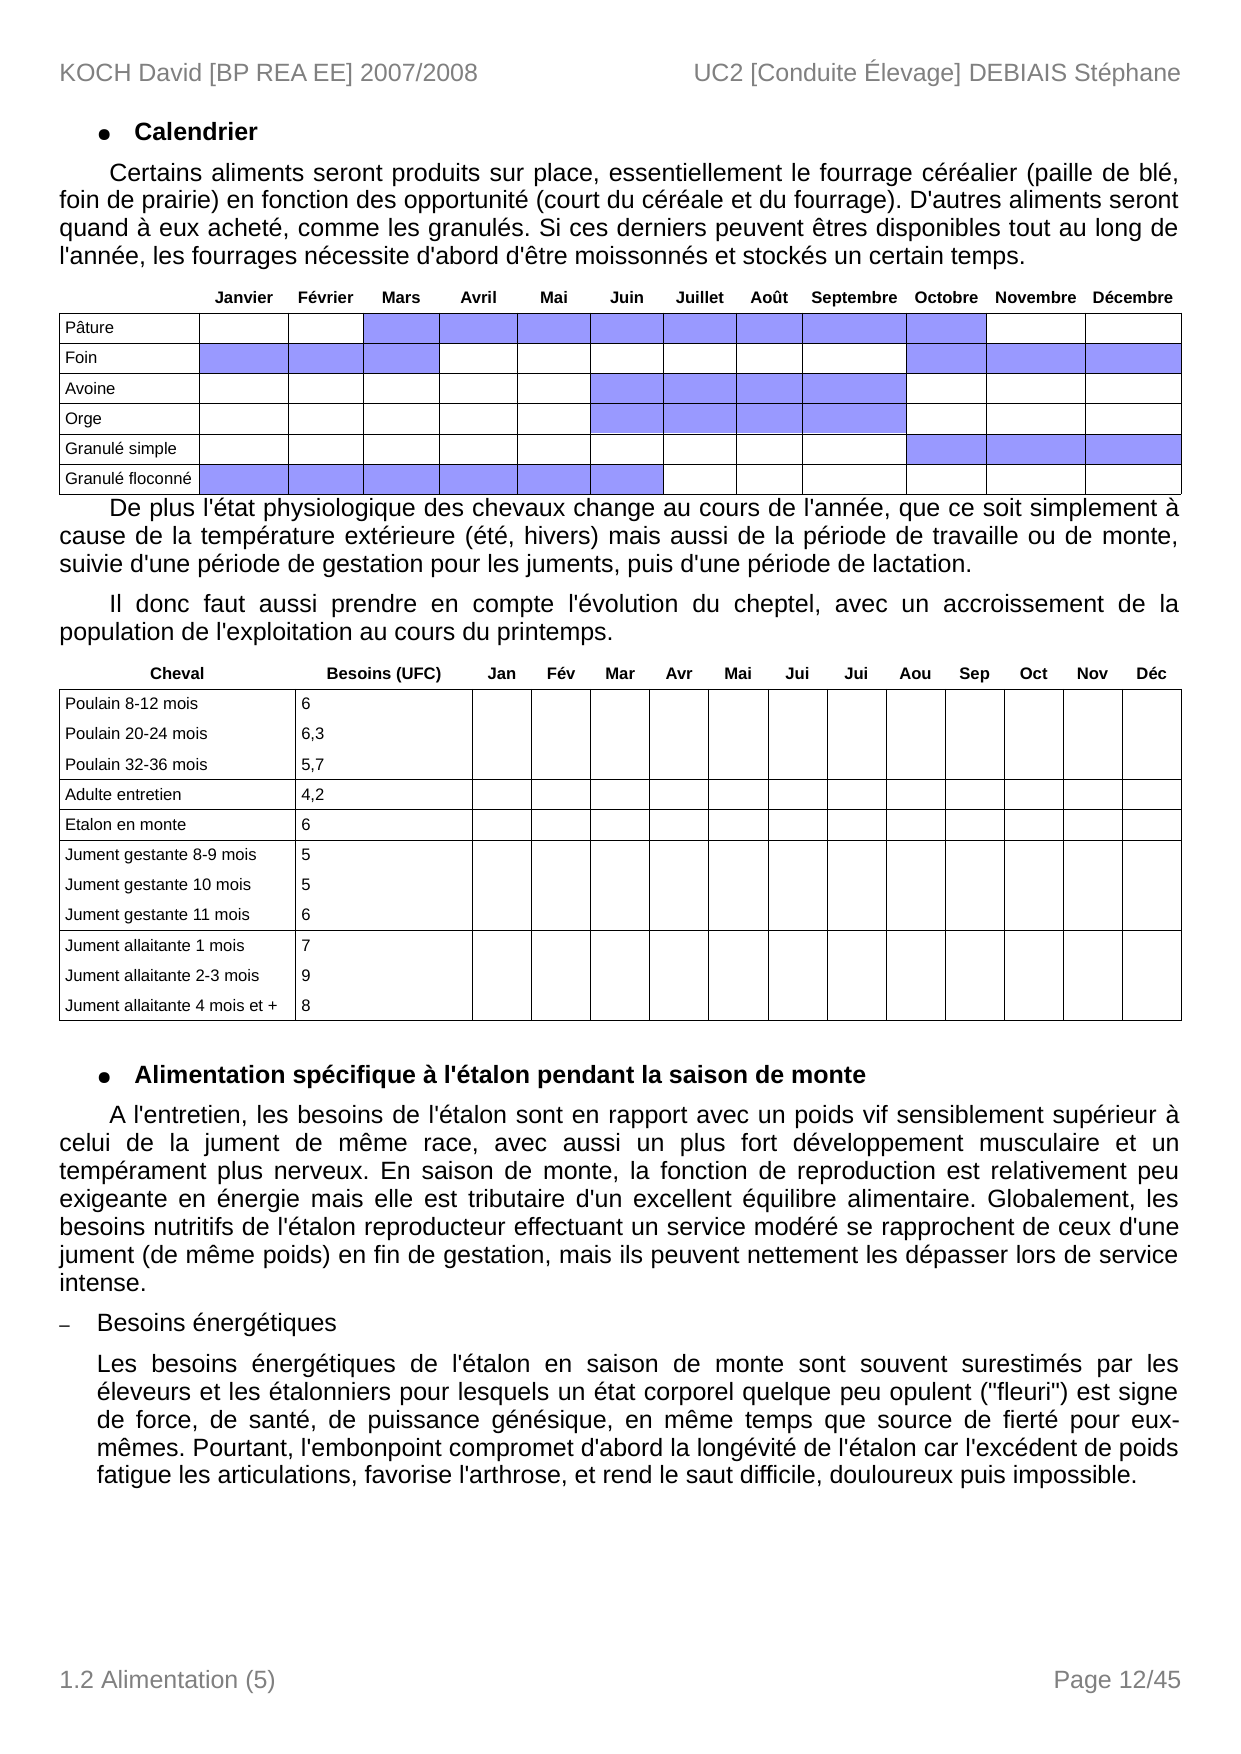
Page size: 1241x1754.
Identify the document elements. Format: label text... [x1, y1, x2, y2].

table_cell [946, 810, 1004, 839]
table_cell [709, 749, 768, 779]
table_cell [709, 960, 768, 990]
table_cell [769, 749, 827, 779]
table_header Avr [650, 659, 708, 689]
table_cell [440, 435, 517, 464]
table_cell [664, 314, 736, 343]
table_cell [709, 719, 768, 749]
table_cell [828, 990, 886, 1020]
table_cell [200, 344, 288, 373]
table_cell [828, 749, 886, 779]
table_cell [987, 435, 1085, 464]
table_cell [1064, 870, 1122, 900]
table_cell [518, 435, 590, 464]
table_cell [1064, 810, 1122, 839]
table_cell [440, 344, 517, 373]
table_cell [987, 314, 1085, 343]
table_cell [473, 749, 531, 779]
table_cell [1123, 841, 1181, 870]
table_cell [1064, 960, 1122, 990]
table_header Juin [590, 283, 663, 313]
table_header Jan [472, 659, 531, 689]
table_cell [769, 960, 827, 990]
table_cell [769, 990, 827, 1020]
table_cell [769, 690, 827, 719]
table_cell [709, 931, 768, 960]
table_cell Poulain 32-36 mois [60, 749, 295, 779]
table_cell [591, 719, 649, 749]
table_cell [987, 344, 1085, 373]
table_cell Jument allaitante 1 mois [60, 931, 295, 960]
table_cell [664, 404, 736, 433]
table_header Déc [1122, 659, 1181, 689]
text Certains aliments seront produits sur place, essentiellement le fourrage céréalier (paille de blé, foin de prairie) en fonction des opportunité (court du céréale et du fourrage). D'autres aliments seront quand à eux acheté, comme les granulés. Si ces derniers peuvent êtres disponibles tout au long de l'année, les fourrages nécessite d'abord d'être moissonnés et stockés un certain temps. [59, 158, 1181, 270]
table_cell Granulé floconné [60, 465, 199, 494]
table_cell [200, 465, 288, 494]
table_cell [650, 810, 708, 839]
table_cell [1123, 931, 1181, 960]
table_cell [907, 435, 986, 464]
table_cell [769, 931, 827, 960]
table_cell [591, 344, 663, 373]
table_cell [289, 435, 363, 464]
text Il donc faut aussi prendre en compte l'évolution du cheptel, avec un accroissement de la population de l'exploitation au cours du printemps. [59, 590, 1181, 646]
table_cell Etalon en monte [60, 810, 295, 839]
table_cell [591, 374, 663, 403]
table_cell [664, 344, 736, 373]
table_cell [289, 465, 363, 494]
table_cell [591, 404, 663, 433]
table_header Fév [531, 659, 590, 689]
table_cell [1086, 435, 1181, 464]
table_cell 5 [296, 870, 472, 900]
list Les besoins énergétiques de l'étalon en saison de monte sont souvent surestimés par les éleveurs et les étalonniers pour lesquels un état corporel quelque peu opulent ("fleuri") est signe de force, de santé, de puissance génésique, en même temps que source de fierté pour eux-mêmes. Pourtant, l'embonpoint compromet d'abord la longévité de l'étalon car l'excédent de poids fatigue les articulations, favorise l'arthrose, et rend le saut difficile, douloureux puis impossible. [59, 1350, 1181, 1489]
table_cell [591, 780, 649, 809]
table_cell [591, 690, 649, 719]
table_header Février [288, 283, 363, 313]
table_header Décembre [1085, 283, 1181, 313]
table_cell [1005, 870, 1063, 900]
table_cell [591, 870, 649, 900]
table_cell [887, 990, 945, 1020]
table_cell [473, 810, 531, 839]
table_cell [1086, 344, 1181, 373]
table_cell 7 [296, 931, 472, 960]
table_cell 6 [296, 900, 472, 930]
table_cell [200, 404, 288, 433]
table_cell [907, 374, 986, 403]
table_cell [946, 931, 1004, 960]
table_cell [289, 374, 363, 403]
table_cell Adulte entretien [60, 780, 295, 809]
table_cell [1123, 749, 1181, 779]
table_cell [907, 344, 986, 373]
table_cell [650, 990, 708, 1020]
table_cell [591, 931, 649, 960]
table_cell [1005, 780, 1063, 809]
list Alimentation spécifique à l'étalon pendant la saison de monte [97, 1061, 1181, 1089]
table_cell [518, 465, 590, 494]
table_cell [650, 960, 708, 990]
table_cell [709, 870, 768, 900]
table_cell [709, 690, 768, 719]
table_cell [1005, 900, 1063, 930]
table_cell [1005, 749, 1063, 779]
table_cell [907, 465, 986, 494]
table_cell [591, 841, 649, 870]
table_cell [289, 344, 363, 373]
table_cell [1005, 960, 1063, 990]
table_cell [946, 990, 1004, 1020]
table_cell [828, 780, 886, 809]
table_cell [1123, 690, 1181, 719]
table_cell [591, 960, 649, 990]
table_header Juillet [663, 283, 736, 313]
table_cell [664, 465, 736, 494]
table_cell Poulain 8-12 mois [60, 690, 295, 719]
table_cell [828, 900, 886, 930]
text De plus l'état physiologique des chevaux change au cours de l'année, que ce soit simplement à cause de la température extérieure (été, hivers) mais aussi de la période de travaille ou de monte, suivie d'une période de gestation pour les juments, puis d'une période de lactation. [59, 495, 1181, 578]
table_cell [803, 465, 906, 494]
table_cell [532, 990, 590, 1020]
table_cell [473, 870, 531, 900]
table_cell [769, 719, 827, 749]
table_cell [828, 841, 886, 870]
table_cell [591, 990, 649, 1020]
table_cell [1005, 719, 1063, 749]
table_cell [1005, 690, 1063, 719]
table_cell [1064, 690, 1122, 719]
table_cell Jument gestante 8-9 mois [60, 841, 295, 870]
table_cell [737, 374, 802, 403]
table_cell [828, 931, 886, 960]
table_cell [769, 870, 827, 900]
table_cell [1005, 990, 1063, 1020]
table_header Jui [827, 659, 886, 689]
table_cell [1123, 960, 1181, 990]
table_cell 4,2 [296, 780, 472, 809]
table_cell [887, 870, 945, 900]
table_cell [887, 719, 945, 749]
table_cell [709, 900, 768, 930]
table_cell [1123, 719, 1181, 749]
table_cell [364, 404, 439, 433]
table_cell [532, 841, 590, 870]
table_cell [737, 344, 802, 373]
table_cell 6 [296, 690, 472, 719]
table_cell [650, 719, 708, 749]
table_cell [887, 780, 945, 809]
table_cell [1123, 870, 1181, 900]
table_cell [440, 465, 517, 494]
table_cell [364, 465, 439, 494]
table_cell [946, 900, 1004, 930]
table_cell [828, 810, 886, 839]
table_cell [737, 314, 802, 343]
table_cell [473, 690, 531, 719]
list Calendrier [97, 118, 1181, 146]
table_cell [828, 960, 886, 990]
table_cell Pâture [60, 314, 199, 343]
table_cell [532, 690, 590, 719]
table_cell Granulé simple [60, 435, 199, 464]
table_cell [591, 435, 663, 464]
table_cell Jument gestante 11 mois [60, 900, 295, 930]
table_cell [473, 780, 531, 809]
table_cell [473, 931, 531, 960]
table_cell [289, 314, 363, 343]
table_cell [518, 344, 590, 373]
table_cell [591, 465, 663, 494]
table_cell Jument gestante 10 mois [60, 870, 295, 900]
table_cell 8 [296, 990, 472, 1020]
table_cell Jument allaitante 4 mois et + [60, 990, 295, 1020]
table_cell [664, 374, 736, 403]
table_cell [946, 841, 1004, 870]
table_cell [803, 435, 906, 464]
table_cell [737, 465, 802, 494]
table_cell [887, 841, 945, 870]
table_cell [887, 690, 945, 719]
table_cell [946, 690, 1004, 719]
table_cell [532, 719, 590, 749]
table_cell [946, 870, 1004, 900]
table_cell [737, 404, 802, 433]
table_cell Orge [60, 404, 199, 433]
table_cell [440, 314, 517, 343]
table_header Besoins (UFC) [295, 659, 472, 689]
table_cell [200, 314, 288, 343]
table_cell [769, 810, 827, 839]
table_cell [591, 900, 649, 930]
table_cell Foin [60, 344, 199, 373]
table_cell [1064, 900, 1122, 930]
table_header Août [736, 283, 802, 313]
table_header Novembre [986, 283, 1085, 313]
table_header [59, 283, 199, 313]
table_cell [440, 404, 517, 433]
table_cell [907, 404, 986, 433]
table_cell [473, 841, 531, 870]
table_cell [1064, 719, 1122, 749]
table_cell [1064, 931, 1122, 960]
table_cell [440, 374, 517, 403]
table_header Sep [945, 659, 1004, 689]
table_cell [473, 900, 531, 930]
table_cell [532, 931, 590, 960]
table_header Aou [886, 659, 945, 689]
table_cell [737, 435, 802, 464]
table_header Nov [1063, 659, 1122, 689]
table_cell [473, 719, 531, 749]
table_cell [364, 435, 439, 464]
table_header Mar [590, 659, 649, 689]
table_cell [664, 435, 736, 464]
list Besoins énergétiques [59, 1309, 1181, 1337]
table_cell [709, 841, 768, 870]
text A l'entretien, les besoins de l'étalon sont en rapport avec un poids vif sensiblement supérieur à celui de la jument de même race, avec aussi un plus fort développement musculaire et un tempérament plus nerveux. En saison de monte, la fonction de reproduction est relativement peu exigeante en énergie mais elle est tributaire d'un excellent équilibre alimentaire. Globalement, les besoins nutritifs de l'étalon reproducteur effectuant un service modéré se rapprochent de ceux d'une jument (de même poids) en fin de gestation, mais ils peuvent nettement les dépasser lors de service intense. [59, 1101, 1181, 1297]
table_cell [887, 900, 945, 930]
table_cell [364, 314, 439, 343]
table_cell [532, 900, 590, 930]
table_cell [803, 314, 906, 343]
table_cell [769, 841, 827, 870]
table_cell [946, 960, 1004, 990]
table_cell [803, 344, 906, 373]
table_cell [828, 870, 886, 900]
table_cell [650, 780, 708, 809]
table_cell [532, 749, 590, 779]
table_cell [1123, 900, 1181, 930]
table_cell [532, 870, 590, 900]
table_cell [887, 960, 945, 990]
table_cell Jument allaitante 2-3 mois [60, 960, 295, 990]
table_cell [946, 749, 1004, 779]
table_header Mai [518, 283, 590, 313]
table_cell [1123, 780, 1181, 809]
table_header Septembre [802, 283, 906, 313]
table_cell [591, 314, 663, 343]
table_cell [828, 719, 886, 749]
table_cell [887, 810, 945, 839]
table_cell [769, 900, 827, 930]
table_cell [650, 690, 708, 719]
table_cell [650, 870, 708, 900]
table_cell [289, 404, 363, 433]
table_cell [650, 931, 708, 960]
table_header Avril [439, 283, 517, 313]
table_cell [532, 960, 590, 990]
table_cell [1064, 841, 1122, 870]
table_cell [1086, 404, 1181, 433]
table_cell [650, 841, 708, 870]
table_header Octobre [906, 283, 986, 313]
table_header Mars [363, 283, 439, 313]
table_cell [1064, 780, 1122, 809]
table_cell [532, 780, 590, 809]
table_cell [946, 719, 1004, 749]
table_cell [1086, 465, 1181, 494]
table_cell [364, 374, 439, 403]
table_cell [1123, 810, 1181, 839]
table_cell [709, 990, 768, 1020]
table_cell [803, 374, 906, 403]
table_cell [200, 374, 288, 403]
table_cell [591, 810, 649, 839]
table_cell Poulain 20-24 mois [60, 719, 295, 749]
table_cell [907, 314, 986, 343]
table_cell [1064, 990, 1122, 1020]
table_cell [987, 374, 1085, 403]
table_cell [803, 404, 906, 433]
table_cell [1086, 314, 1181, 343]
table_cell [200, 435, 288, 464]
table_header Mai [709, 659, 768, 689]
table_cell [709, 780, 768, 809]
table_header Oct [1004, 659, 1063, 689]
table_header Cheval [59, 659, 295, 689]
table_header Jui [768, 659, 827, 689]
table_cell [473, 960, 531, 990]
table_cell [364, 344, 439, 373]
table_cell 5 [296, 841, 472, 870]
table_cell [518, 374, 590, 403]
table_cell 5,7 [296, 749, 472, 779]
table_cell [518, 314, 590, 343]
table_cell 6 [296, 810, 472, 839]
table_cell [650, 900, 708, 930]
table_header Janvier [199, 283, 288, 313]
table_cell [1005, 841, 1063, 870]
table_cell [709, 810, 768, 839]
table_cell [518, 404, 590, 433]
table_cell [887, 931, 945, 960]
table_cell [987, 404, 1085, 433]
table_cell [650, 749, 708, 779]
table_cell [532, 810, 590, 839]
table_cell 9 [296, 960, 472, 990]
table_cell [1064, 749, 1122, 779]
table_cell [1086, 374, 1181, 403]
table_cell [473, 990, 531, 1020]
table_cell [987, 465, 1085, 494]
table_cell [1005, 931, 1063, 960]
table_cell Avoine [60, 374, 199, 403]
table_cell [1005, 810, 1063, 839]
table_cell [828, 690, 886, 719]
table_cell [887, 749, 945, 779]
table_cell [1123, 990, 1181, 1020]
table_cell 6,3 [296, 719, 472, 749]
table_cell [591, 749, 649, 779]
table_cell [946, 780, 1004, 809]
table_cell [769, 780, 827, 809]
